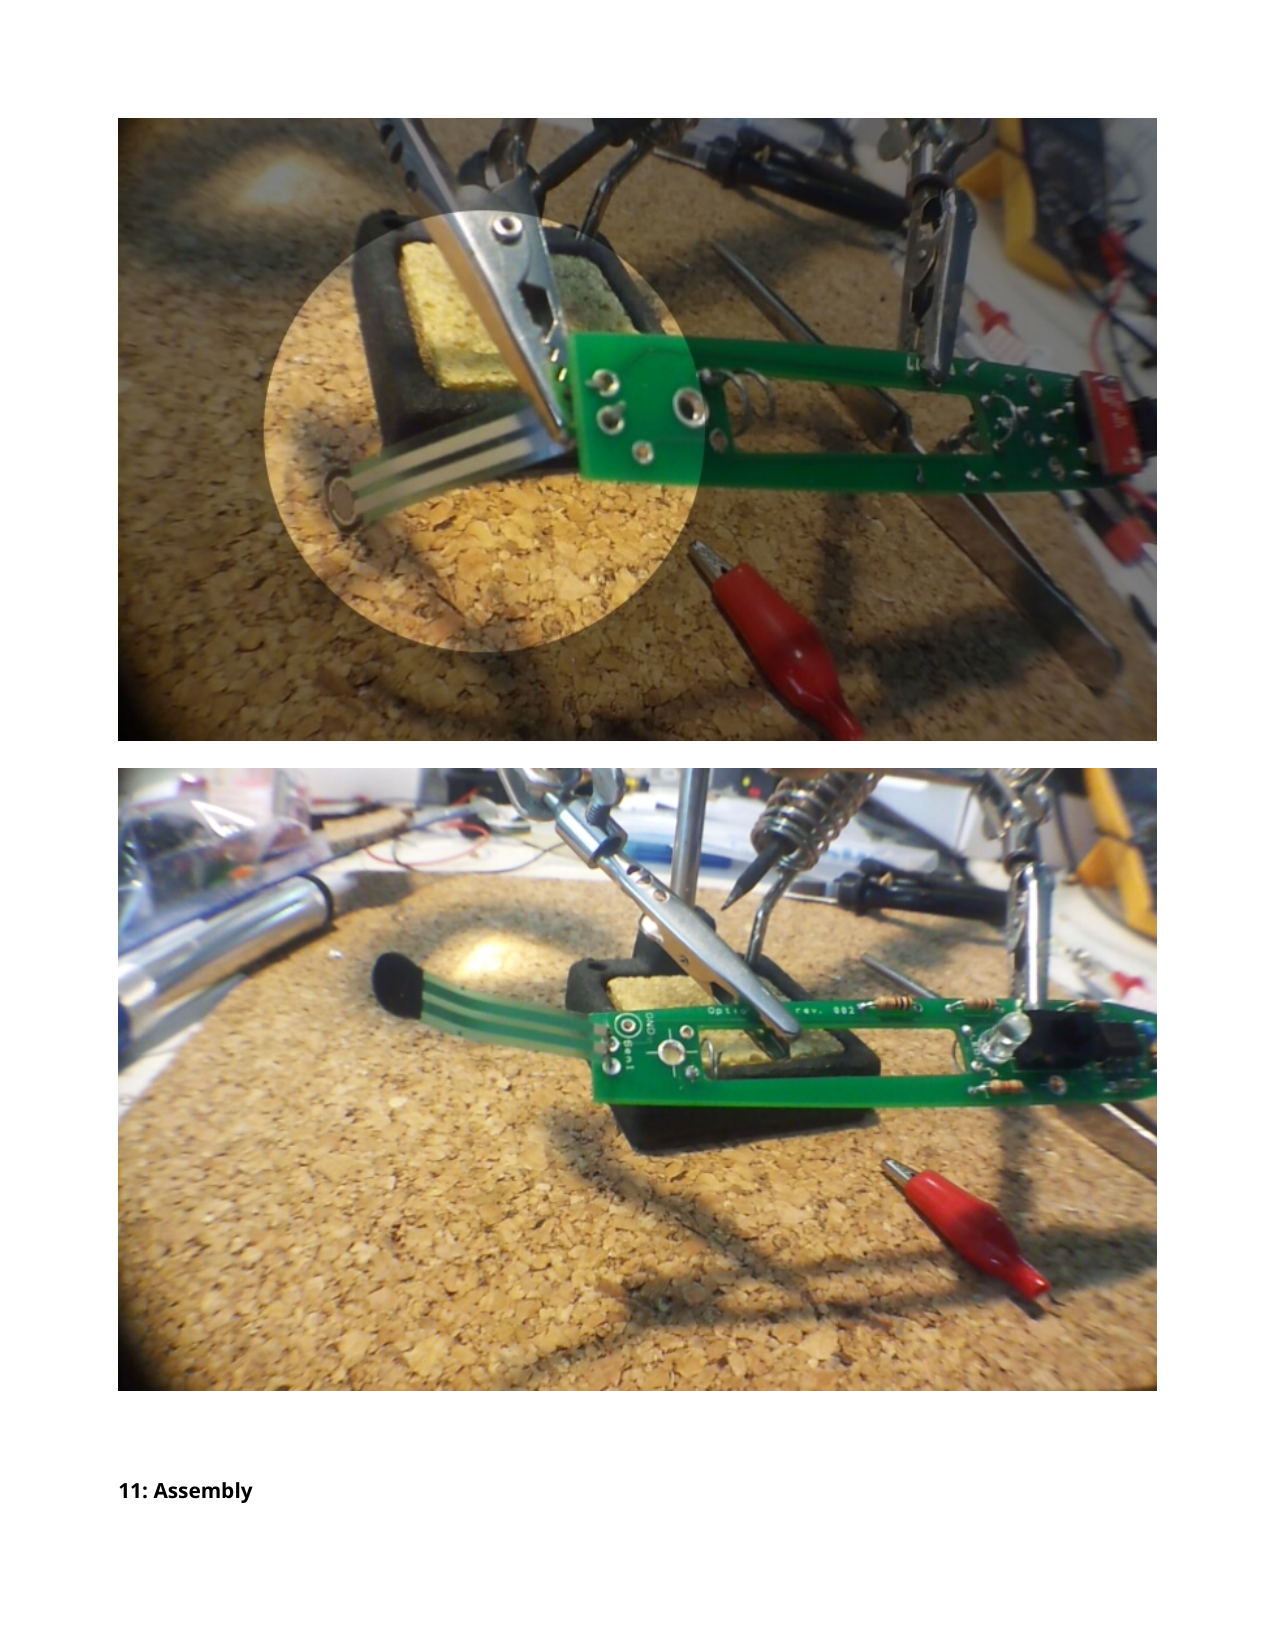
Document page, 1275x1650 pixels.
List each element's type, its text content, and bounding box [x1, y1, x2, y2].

picture [118, 768, 1157, 1391]
text 11: Assembly [118, 1476, 1157, 1505]
picture [118, 118, 1157, 741]
